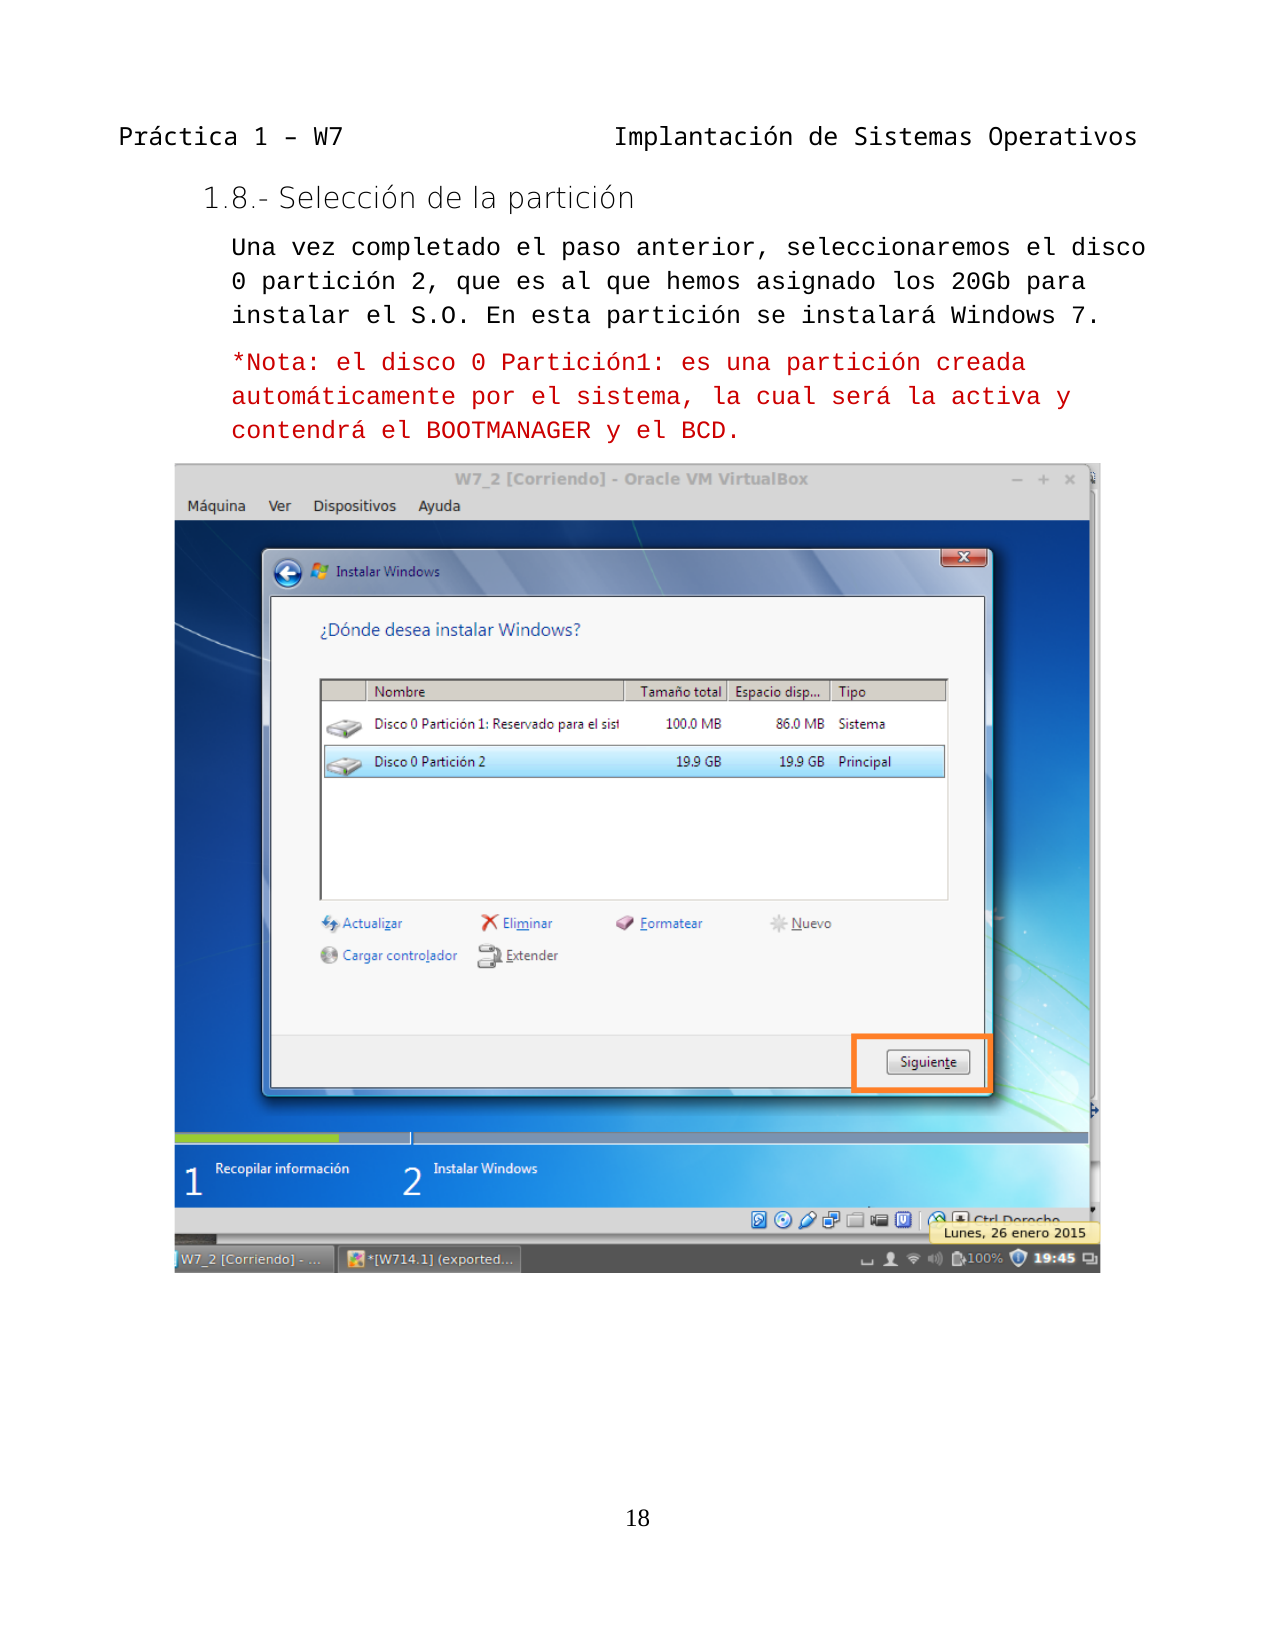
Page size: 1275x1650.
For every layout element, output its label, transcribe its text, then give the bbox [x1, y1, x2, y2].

list Selección de la partición [193, 182, 1157, 216]
picture [174, 463, 1101, 1273]
text *Nota: el disco 0 Partición1: es una partición creada automáticamente por el sistema, la cual será la activa y contendrá el BOOTMANAGER y el BCD. [231, 349, 1157, 446]
text Una vez completado el paso anterior, seleccionaremos el disco 0 partición 2, que es al que hemos asignado los 20Gb para instalar el S.O. En esta partición se instalará Windows 7. [231, 235, 1157, 331]
